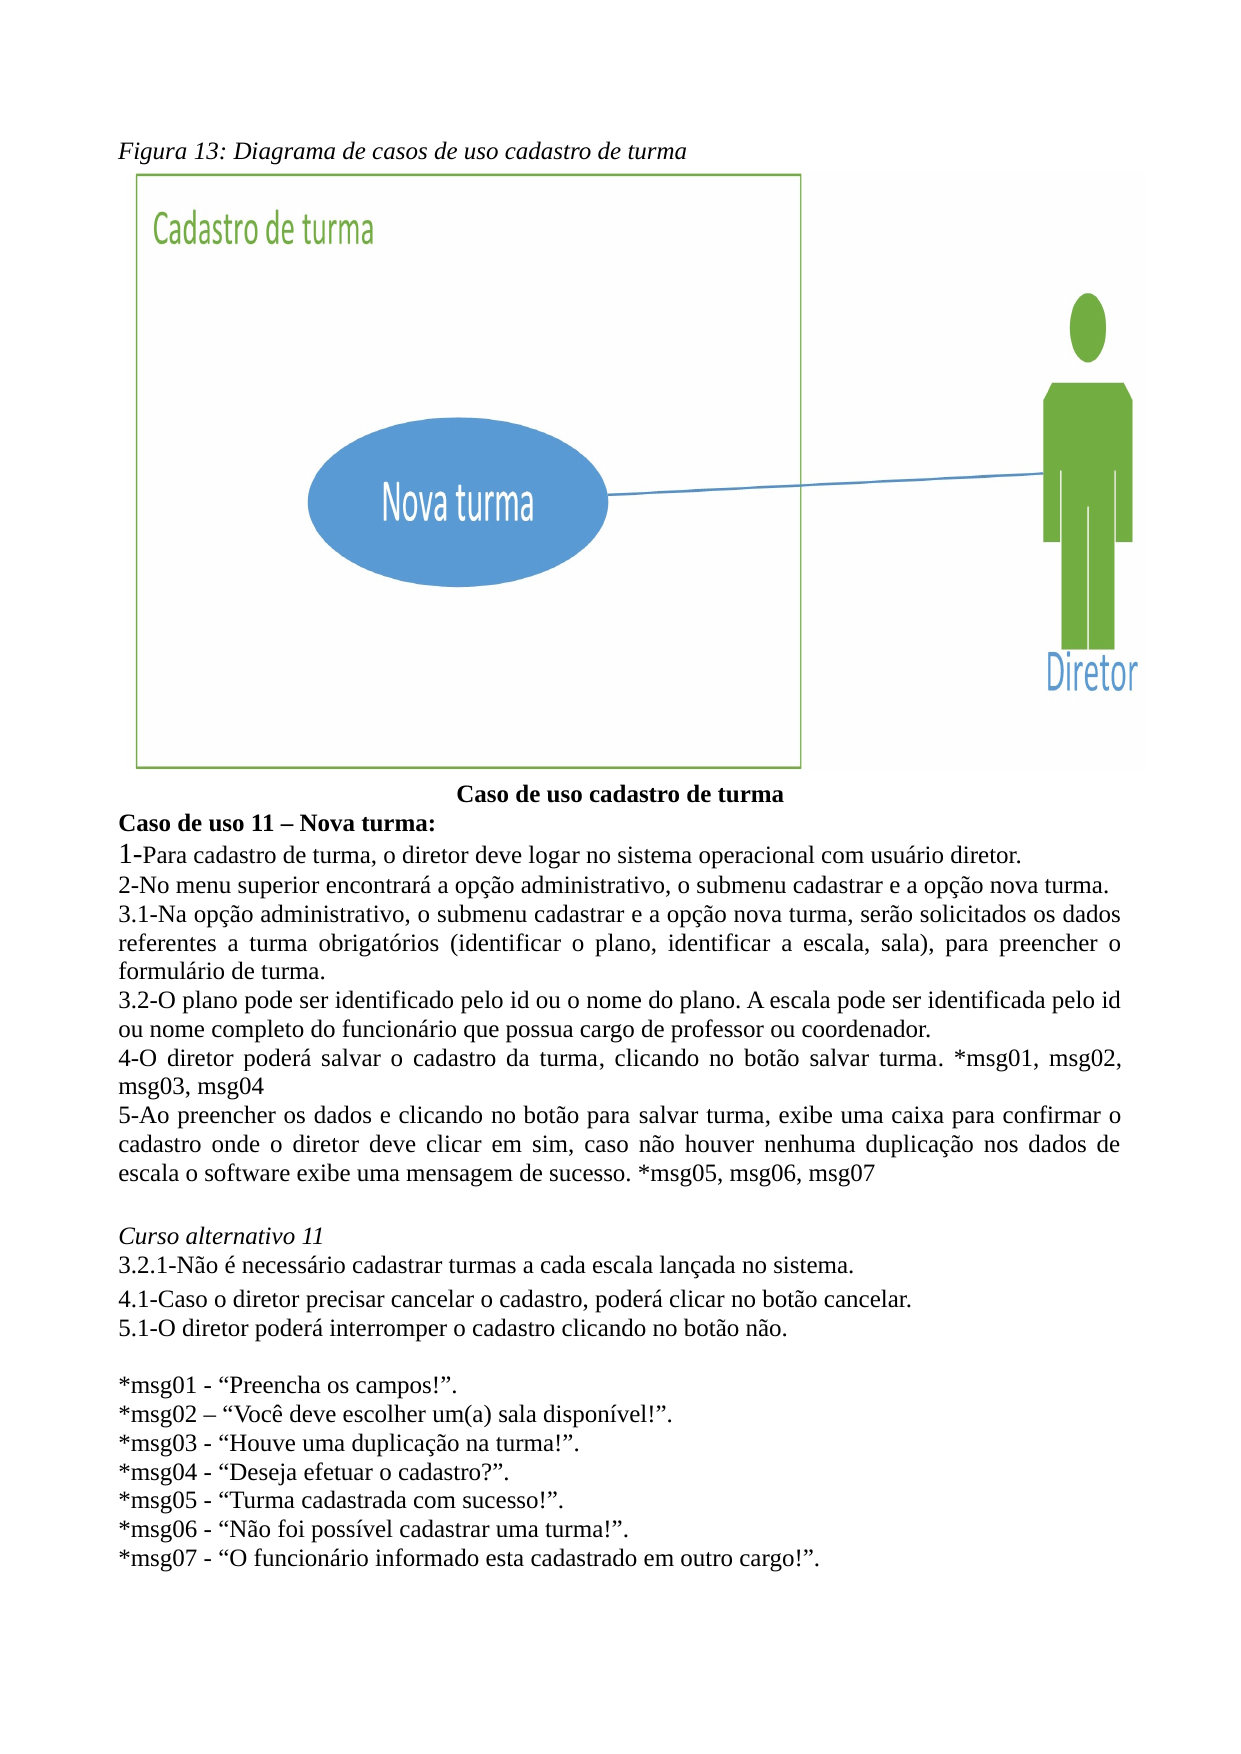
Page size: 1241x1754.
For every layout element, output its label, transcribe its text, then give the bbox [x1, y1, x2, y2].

picture [126, 172, 1147, 770]
text Figura 13: Diagrama de casos de uso cadastro de turma [118, 136, 1154, 164]
text *msg07 - “O funcionário informado esta cadastrado em outro cargo!”. [118, 1543, 1122, 1572]
subtitle Curso alternativo 11 [118, 1221, 1122, 1250]
text Caso de uso 11 – Nova turma: [118, 808, 1122, 837]
text Caso de uso cadastro de turma [118, 164, 1154, 808]
text 5.1-O diretor poderá interromper o cadastro clicando no botão não. [118, 1313, 1122, 1342]
text [118, 118, 1154, 136]
text *msg02 – “Você deve escolher um(a) sala disponível!”. [118, 1399, 1122, 1428]
text 1-Para cadastro de turma, o diretor deve logar no sistema operacional com usuário diretor. [118, 837, 1122, 870]
text 5-Ao preencher os dados e clicando no botão para salvar turma, exibe uma caixa para confirmar o cadastro onde o diretor deve clicar em sim, caso não houver nenhuma duplicação nos dados de escala o software exibe uma mensagem de sucesso. *msg05, msg06, msg07 [118, 1100, 1122, 1186]
text *msg04 - “Deseja efetuar o cadastro?”. [118, 1457, 1122, 1485]
text 3.1-Na opção administrativo, o submenu cadastrar e a opção nova turma, serão solicitados os dados referentes a turma obrigatórios (identificar o plano, identificar a escala, sala), para preencher o formulário de turma. [118, 899, 1122, 985]
text *msg05 - “Turma cadastrada com sucesso!”. [118, 1485, 1122, 1514]
text *msg06 - “Não foi possível cadastrar uma turma!”. [118, 1514, 1122, 1543]
text 4.1-Caso o diretor precisar cancelar o cadastro, poderá clicar no botão cancelar. [118, 1284, 1122, 1313]
text 3.2.1-Não é necessário cadastrar turmas a cada escala lançada no sistema. [118, 1250, 1122, 1278]
text 4-O diretor poderá salvar o cadastro da turma, clicando no botão salvar turma. *msg01, msg02, msg03, msg04 [118, 1043, 1122, 1100]
text 3.2-O plano pode ser identificado pelo id ou o nome do plano. A escala pode ser identificada pelo id ou nome completo do funcionário que possua cargo de professor ou coordenador. [118, 985, 1122, 1043]
text 2-No menu superior encontrará a opção administrativo, o submenu cadastrar e a opção nova turma. [118, 870, 1122, 899]
text *msg03 - “Houve uma duplicação na turma!”. [118, 1428, 1122, 1457]
text *msg01 - “Preencha os campos!”. [118, 1370, 1122, 1399]
